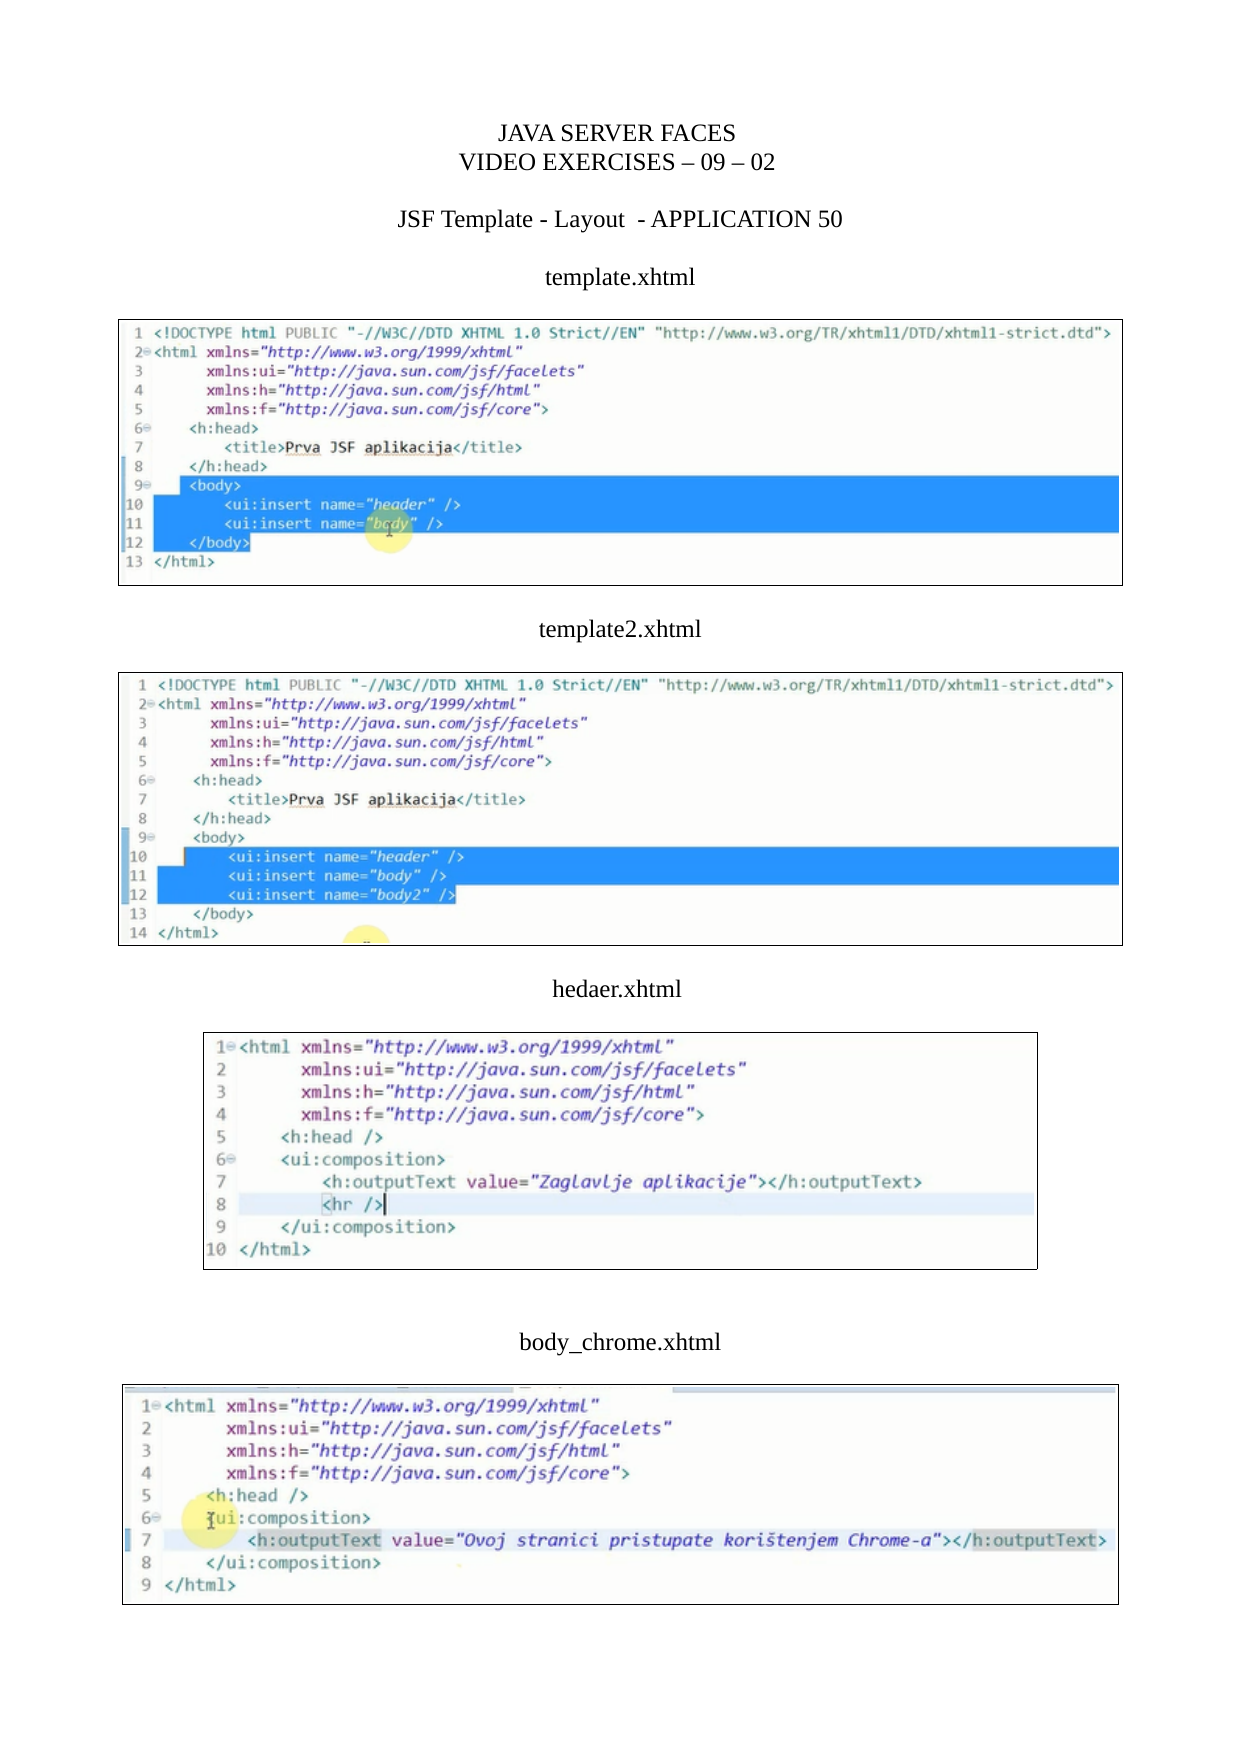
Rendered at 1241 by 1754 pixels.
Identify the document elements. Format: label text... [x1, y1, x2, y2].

picture [121, 322, 1119, 583]
text VIDEO EXERCISES – 09 – 02 [118, 147, 1122, 176]
text body_chrome.xhtml [118, 1327, 1122, 1356]
text template2.xhtml [118, 614, 1122, 643]
text JSF Template - Layout - APPLICATION 50 [118, 204, 1122, 233]
text JAVA SERVER FACES [118, 118, 1122, 147]
text hedaer.xhtml [118, 974, 1122, 1003]
picture [206, 1034, 1035, 1267]
picture [121, 674, 1119, 943]
picture [124, 1387, 1116, 1602]
text template.xhtml [118, 262, 1122, 291]
